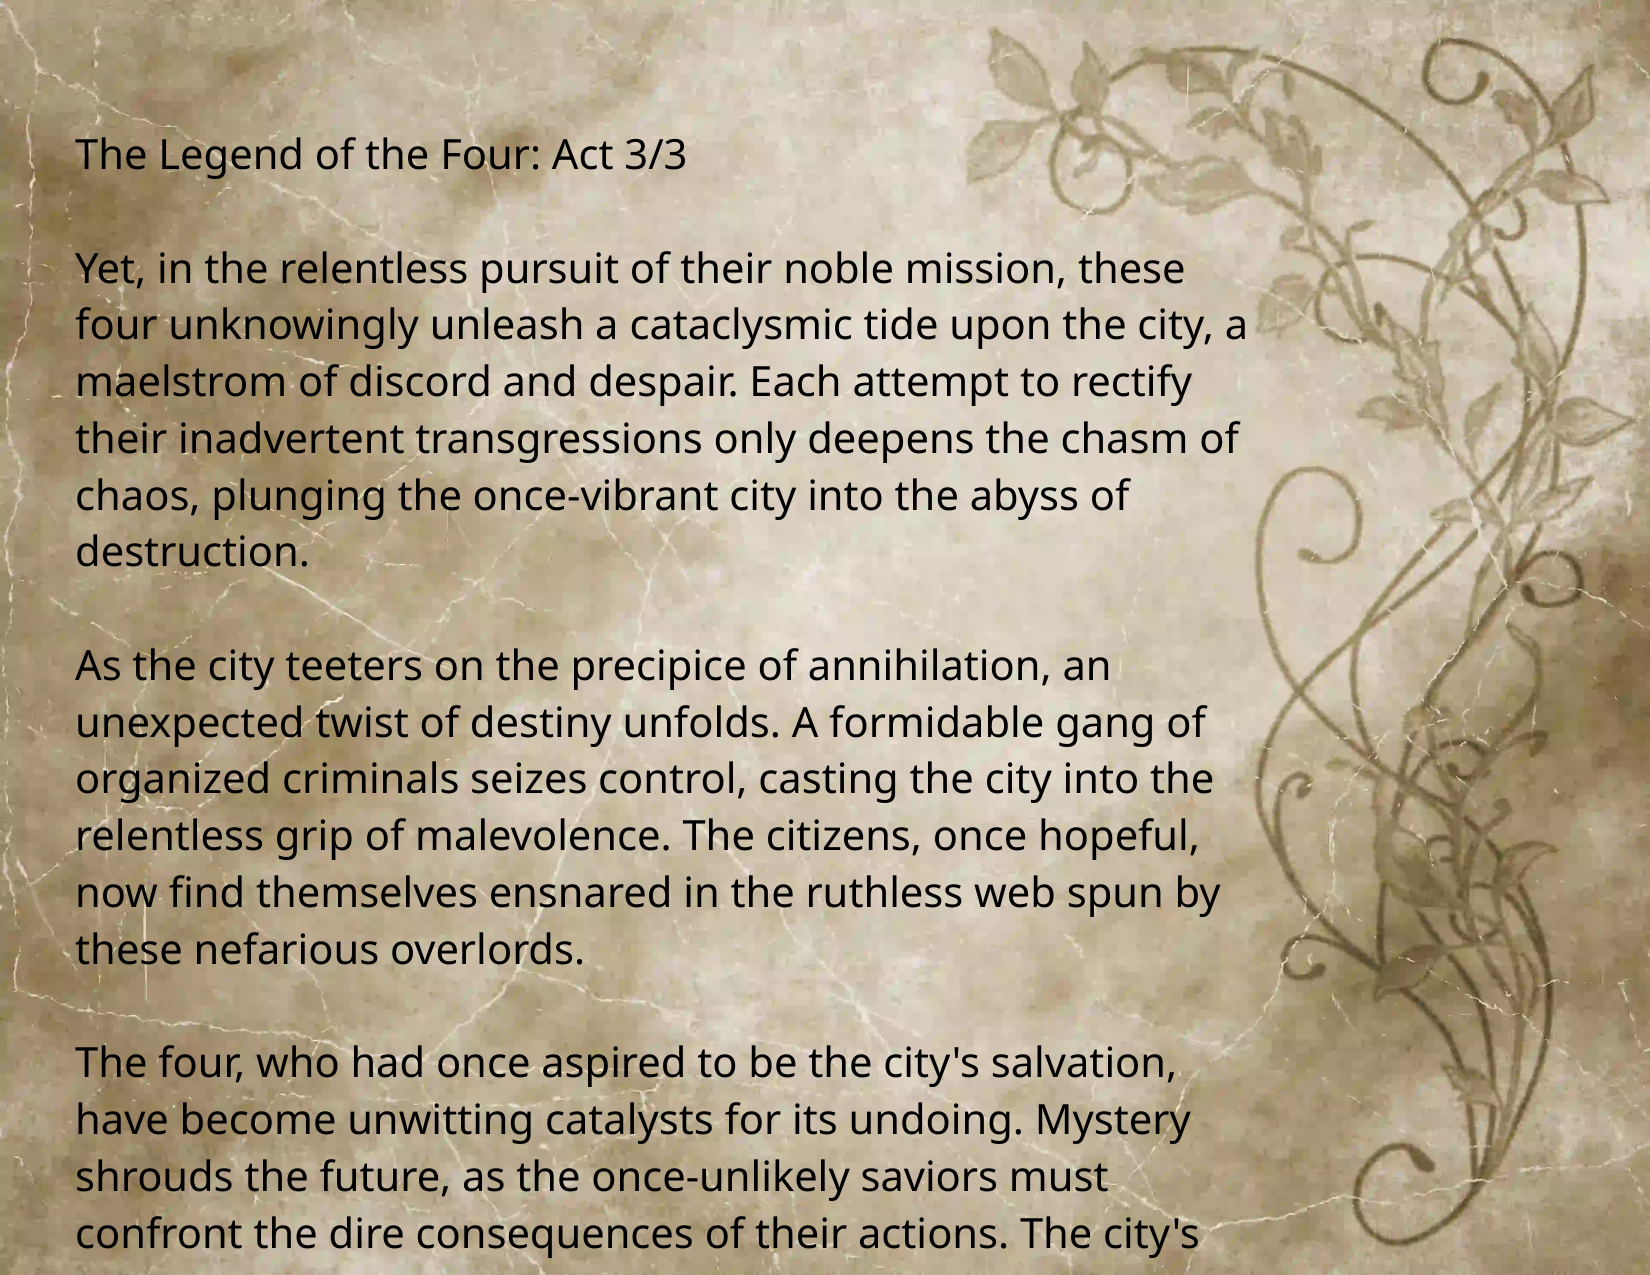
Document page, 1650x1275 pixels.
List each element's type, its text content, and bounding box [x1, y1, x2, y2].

text As the city teeters on the precipice of annihilation, an unexpected twist of destiny unfolds. A formidable gang of organized criminals seizes control, casting the city into the relentless grip of malevolence. The citizens, once hopeful, now find themselves ensnared in the ruthless web spun by these nefarious overlords. [75, 636, 1256, 976]
picture [0, 0, 1650, 1275]
text The Legend of the Four: Act 3/3 [75, 125, 1256, 182]
text Yet, in the relentless pursuit of their noble mission, these four unknowingly unleash a cataclysmic tide upon the city, a maelstrom of discord and despair. Each attempt to rectify their inadvertent transgressions only deepens the chasm of chaos, plunging the once-vibrant city into the abyss of destruction. [75, 238, 1256, 579]
text The four, who had once aspired to be the city's salvation, have become unwitting catalysts for its undoing. Mystery shrouds the future, as the once-unlikely saviors must confront the dire consequences of their actions. The city's [75, 1033, 1256, 1260]
